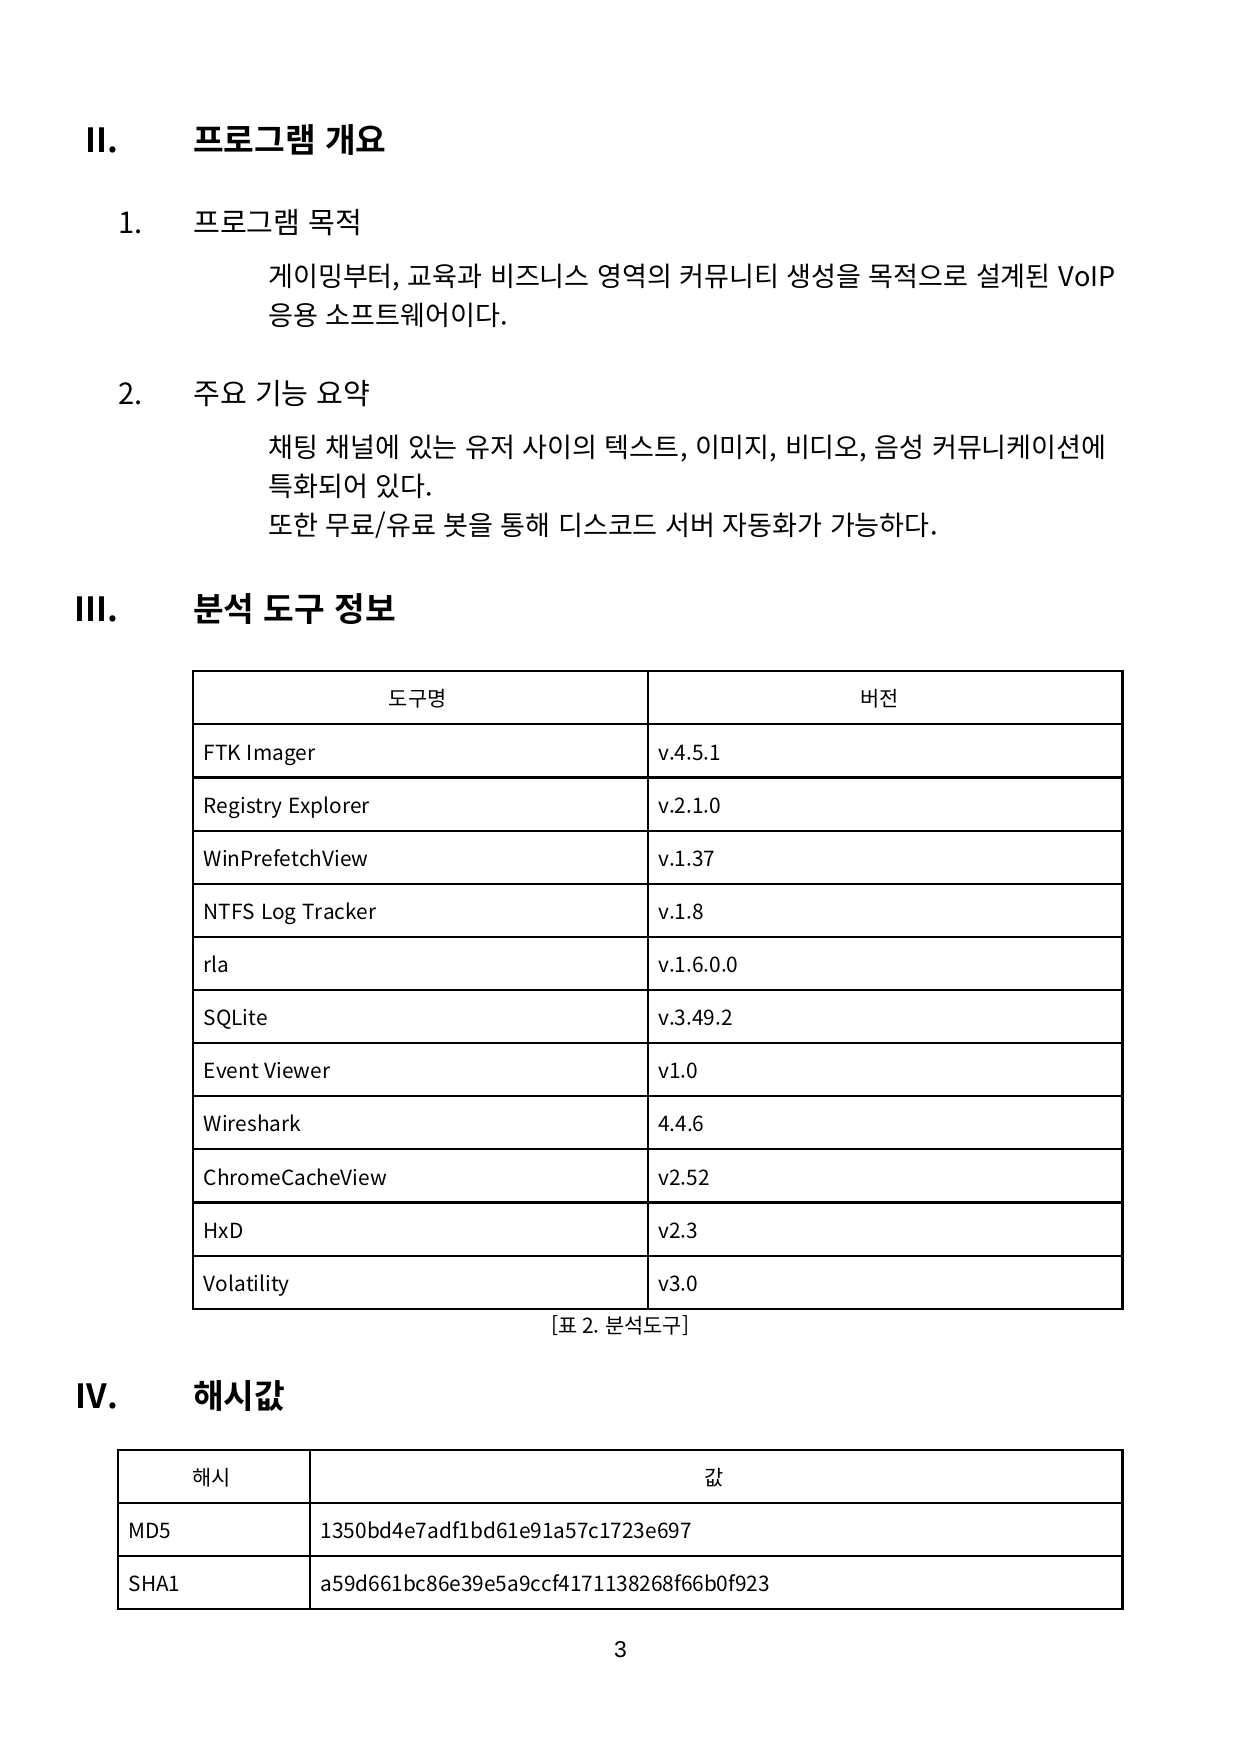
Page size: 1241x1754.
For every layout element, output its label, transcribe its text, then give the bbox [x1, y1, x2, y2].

text [표2. 분석도구] [118, 1310, 1122, 1340]
table_cell v.4.5.1 [649, 725, 1121, 776]
table_cell FTK Imager [194, 725, 647, 776]
list 해시값 [118, 1370, 1117, 1418]
text 게이밍부터, 교육과 비즈니스 영역의 커뮤니티 생성을 목적으로 설계된 VoIP 응용 소프트웨어이다. [268, 255, 1117, 333]
table_header 값 [311, 1451, 1121, 1502]
table_header 해시 [119, 1451, 309, 1502]
table_cell 1350bd4e7adf1bd61e91a57c1723e697 [311, 1504, 1121, 1555]
table_cell v.1.6.0.0 [649, 938, 1121, 989]
table_cell a59d661bc86e39e5a9ccf4171138268f66b0f923 [311, 1557, 1121, 1608]
table_cell v2.52 [649, 1150, 1121, 1201]
table_cell Volatility [194, 1257, 647, 1308]
table_cell SHA1 [119, 1557, 309, 1608]
table_cell NTFS Log Tracker [194, 885, 647, 936]
list 프로그램 목적 [118, 200, 1117, 242]
table_cell v.1.8 [649, 885, 1121, 936]
table_cell WinPrefetchView [194, 832, 647, 883]
list 분석 도구 정보 [118, 583, 1117, 631]
table_cell v2.3 [649, 1204, 1121, 1254]
table_cell v.1.37 [649, 832, 1121, 883]
table_header 버전 [649, 672, 1121, 723]
text 또한 무료/유료 봇을 통해 디스코드 서버 자동화가 가능하다. [268, 504, 1117, 543]
table_cell v3.0 [649, 1257, 1121, 1308]
table_cell HxD [194, 1204, 647, 1254]
text 채팅 채널에 있는 유저 사이의 텍스트, 이미지, 비디오, 음성 커뮤니케이션에 특화되어 있다. [268, 426, 1117, 504]
table_header 도구명 [194, 672, 647, 723]
table_cell v1.0 [649, 1044, 1121, 1095]
table_cell ChromeCacheView [194, 1150, 647, 1201]
table_cell Event Viewer [194, 1044, 647, 1095]
list 주요 기능 요약 [118, 371, 1117, 413]
table_cell Wireshark [194, 1097, 647, 1148]
table_cell rla [194, 938, 647, 989]
list 프로그램 개요 [118, 114, 1117, 162]
table_cell 4.4.6 [649, 1097, 1121, 1148]
table_cell v.2.1.0 [649, 779, 1121, 829]
table_cell v.3.49.2 [649, 991, 1121, 1042]
table_cell Registry Explorer [194, 779, 647, 829]
table_cell SQLite [194, 991, 647, 1042]
table_cell MD5 [119, 1504, 309, 1555]
